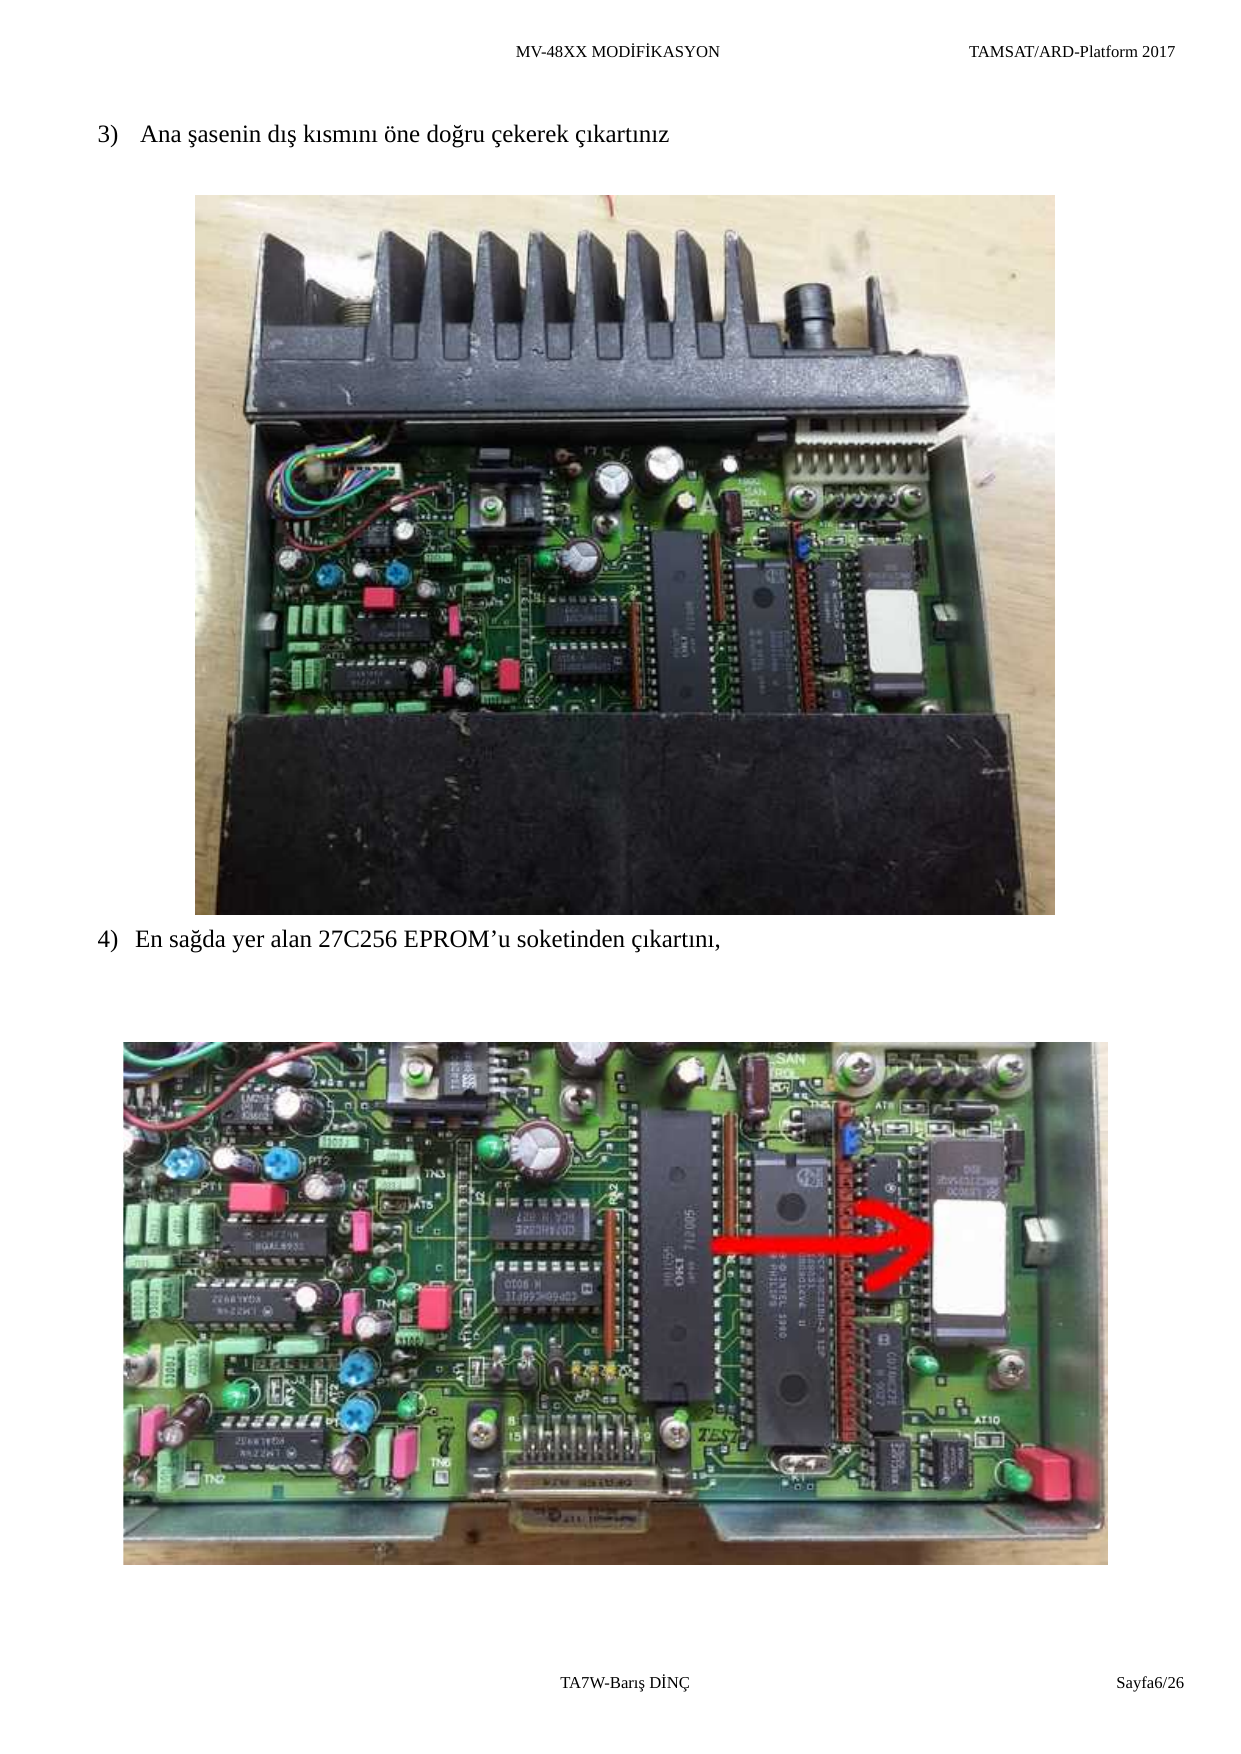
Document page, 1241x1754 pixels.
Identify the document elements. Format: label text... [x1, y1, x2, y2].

list En sağda yer alan 27C256 EPROM’u soketinden çıkartını, [97, 924, 1190, 953]
picture [123, 1042, 1108, 1565]
picture [195, 195, 1055, 915]
list Ana şasenin dış kısmını öne doğru çekerek çıkartınız [97, 119, 1190, 148]
